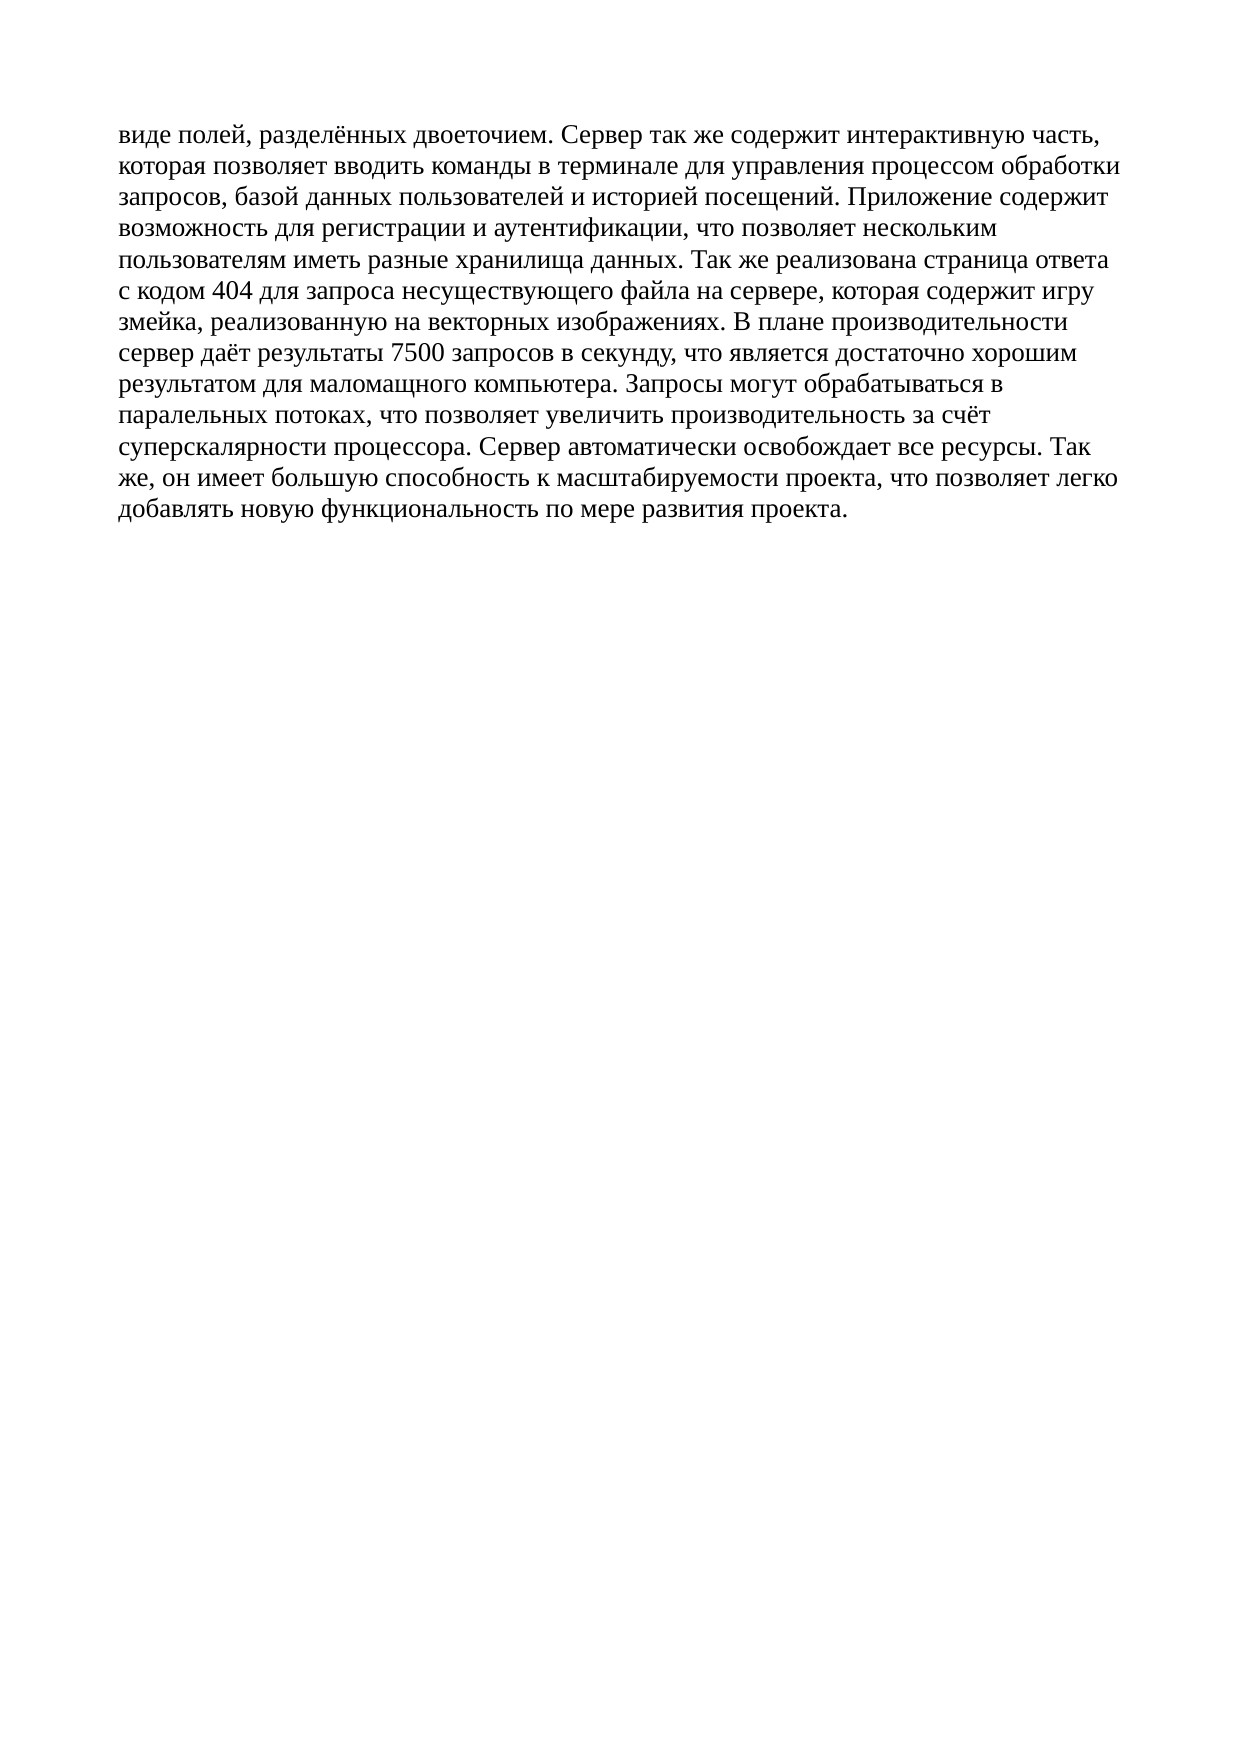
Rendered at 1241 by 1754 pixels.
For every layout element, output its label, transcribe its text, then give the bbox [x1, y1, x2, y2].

text виде полей, разделённых двоеточием. Сервер так же содержит интерактивную часть, которая позволяет вводить команды в терминале для управления процессом обработки запросов, базой данных пользователей и историей посещений. Приложение содержит возможность для регистрации и аутентификации, что позволяет нескольким пользователям иметь разные хранилища данных. Так же реализована страница ответа с кодом 404 для запроса несуществующего файла на сервере, которая содержит игру змейка, реализованную на векторных изображениях. В плане производительности сервер даёт результаты 7500 запросов в секунду, что является достаточно хорошим результатом для маломащного компьютера. Запросы могут обрабатываться в паралельных потоках, что позволяет увеличить производительность за счёт суперскалярности процессора. Сервер автоматически освобождает все ресурсы. Так же, он имеет большую способность к масштабируемости проекта, что позволяет легко добавлять новую функциональность по мере развития проекта. [118, 118, 1122, 523]
